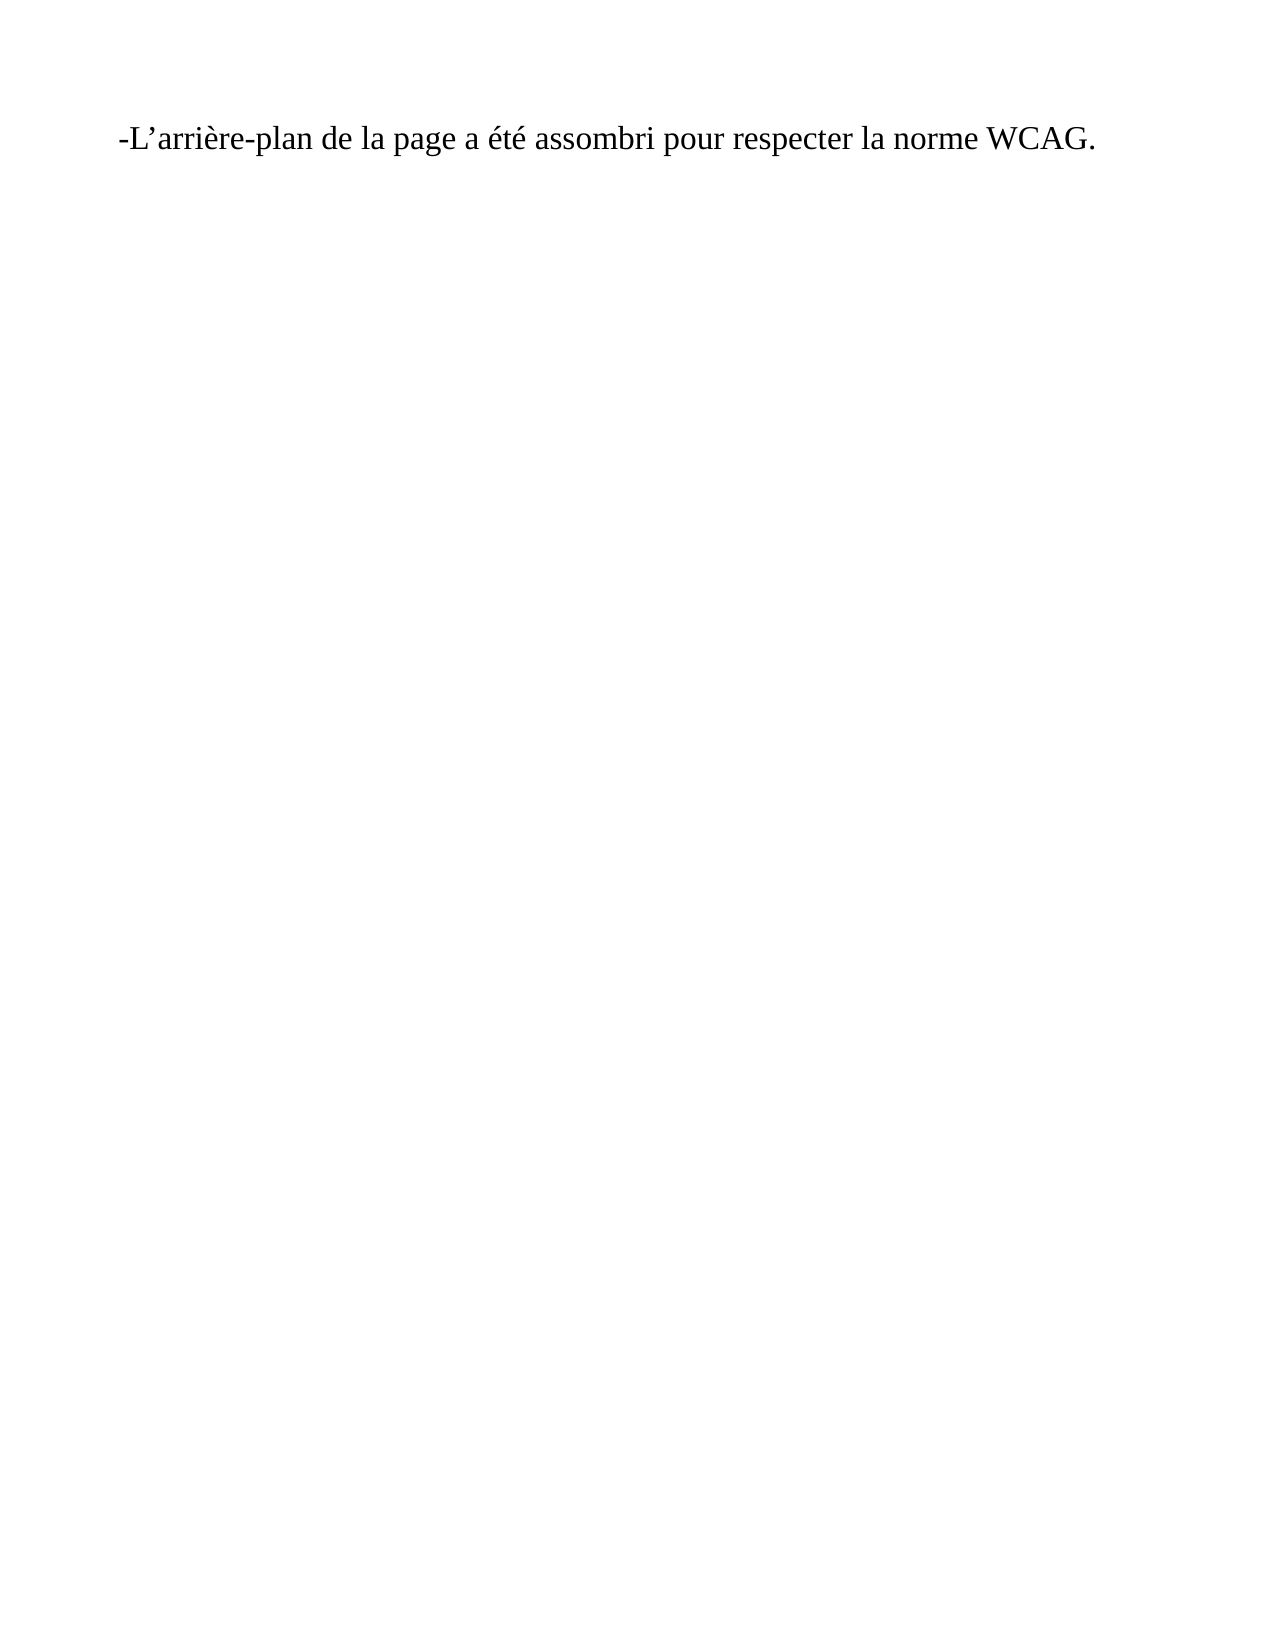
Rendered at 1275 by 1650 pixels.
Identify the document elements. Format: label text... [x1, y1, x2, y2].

text -L’arrière-plan de la page a été assombri pour respecter la norme WCAG. [118, 118, 1157, 156]
